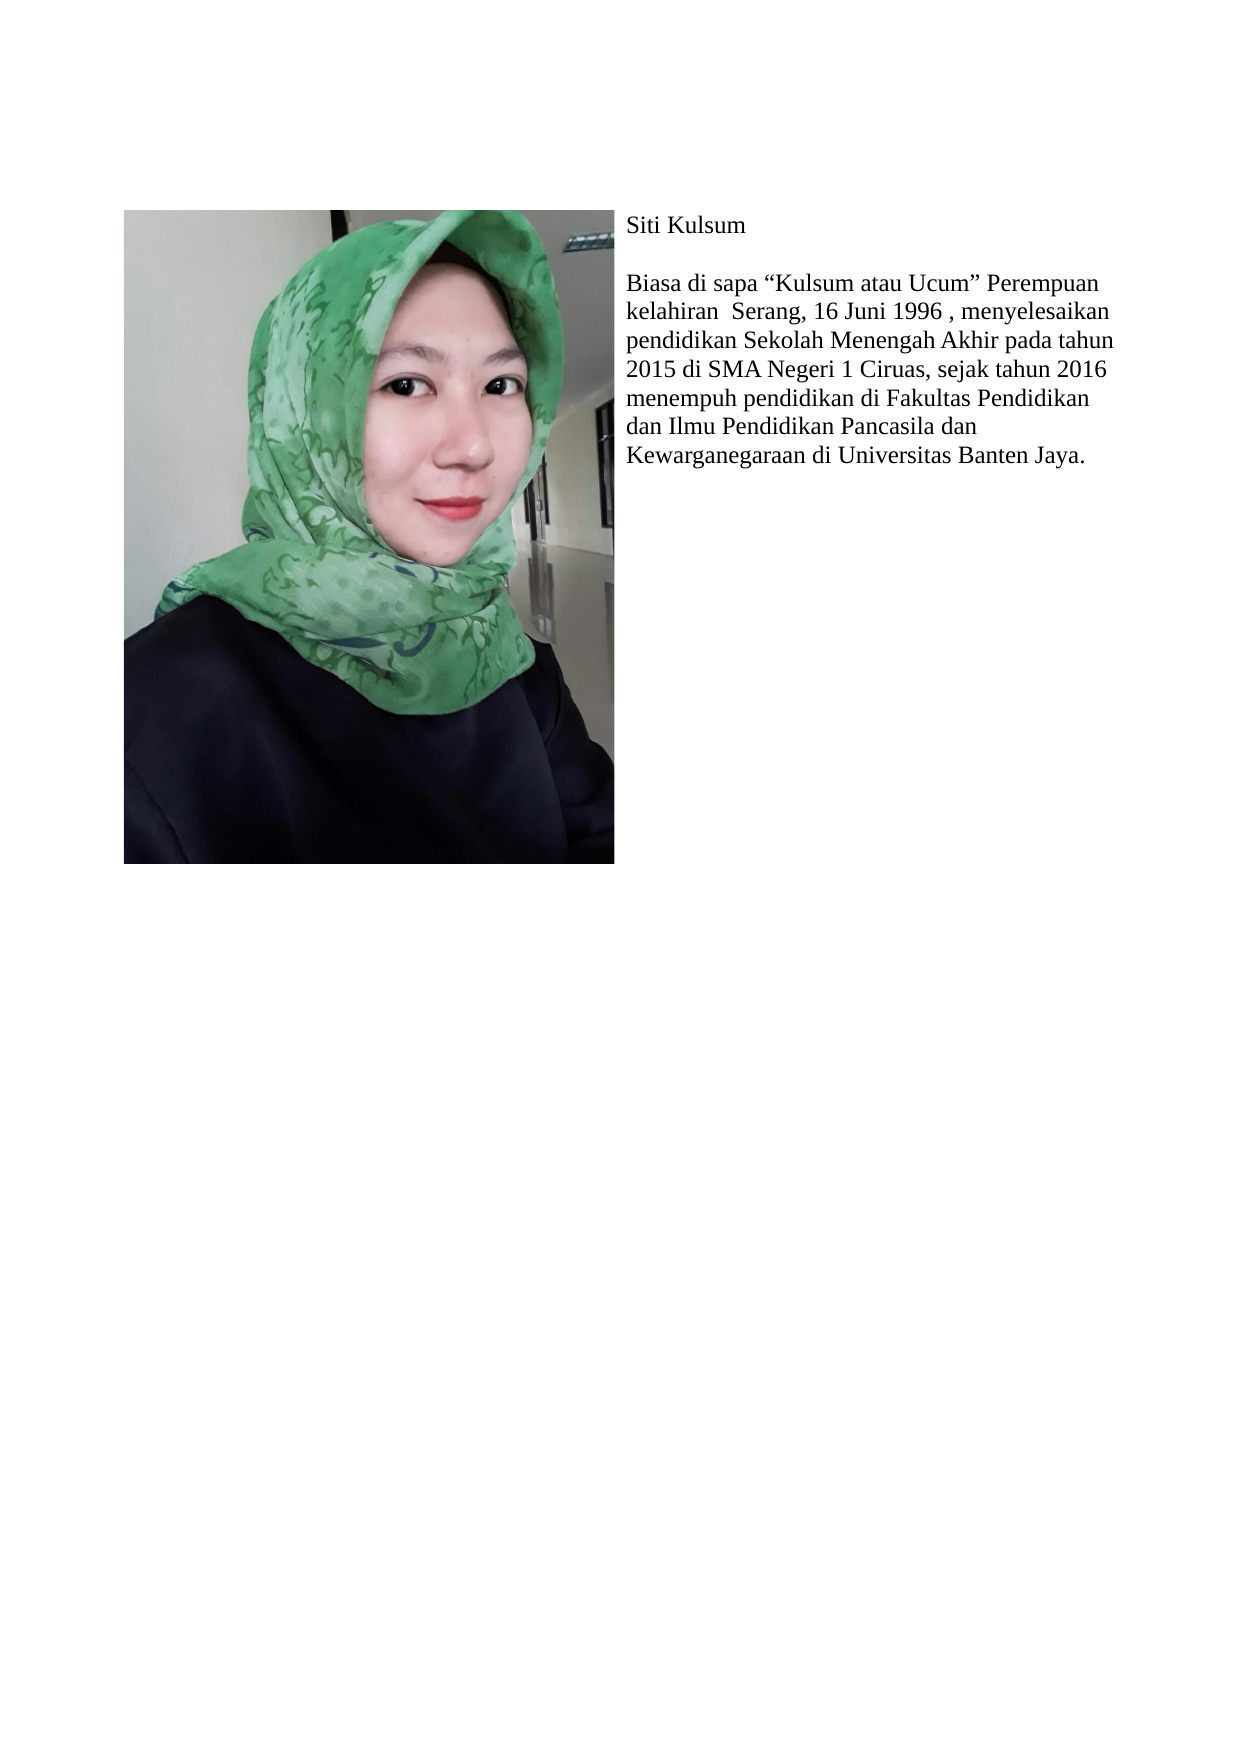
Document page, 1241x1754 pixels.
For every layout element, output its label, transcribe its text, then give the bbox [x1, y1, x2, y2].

picture [123, 210, 615, 864]
table_header [118, 204, 620, 898]
table_header Siti Kulsum Biasa di sapa “Kulsum atau Ucum” Perempuan kelahiran Serang, 16 Juni 1996 , menyelesaikan pendidikan Sekolah Menengah Akhir pada tahun 2015 di SMA Negeri 1 Ciruas, sejak tahun 2016 menempuh pendidikan di Fakultas Pendidikan dan Ilmu Pendidikan Pancasila dan Kewarganegaraan di Universitas Banten Jaya. [620, 204, 1122, 898]
